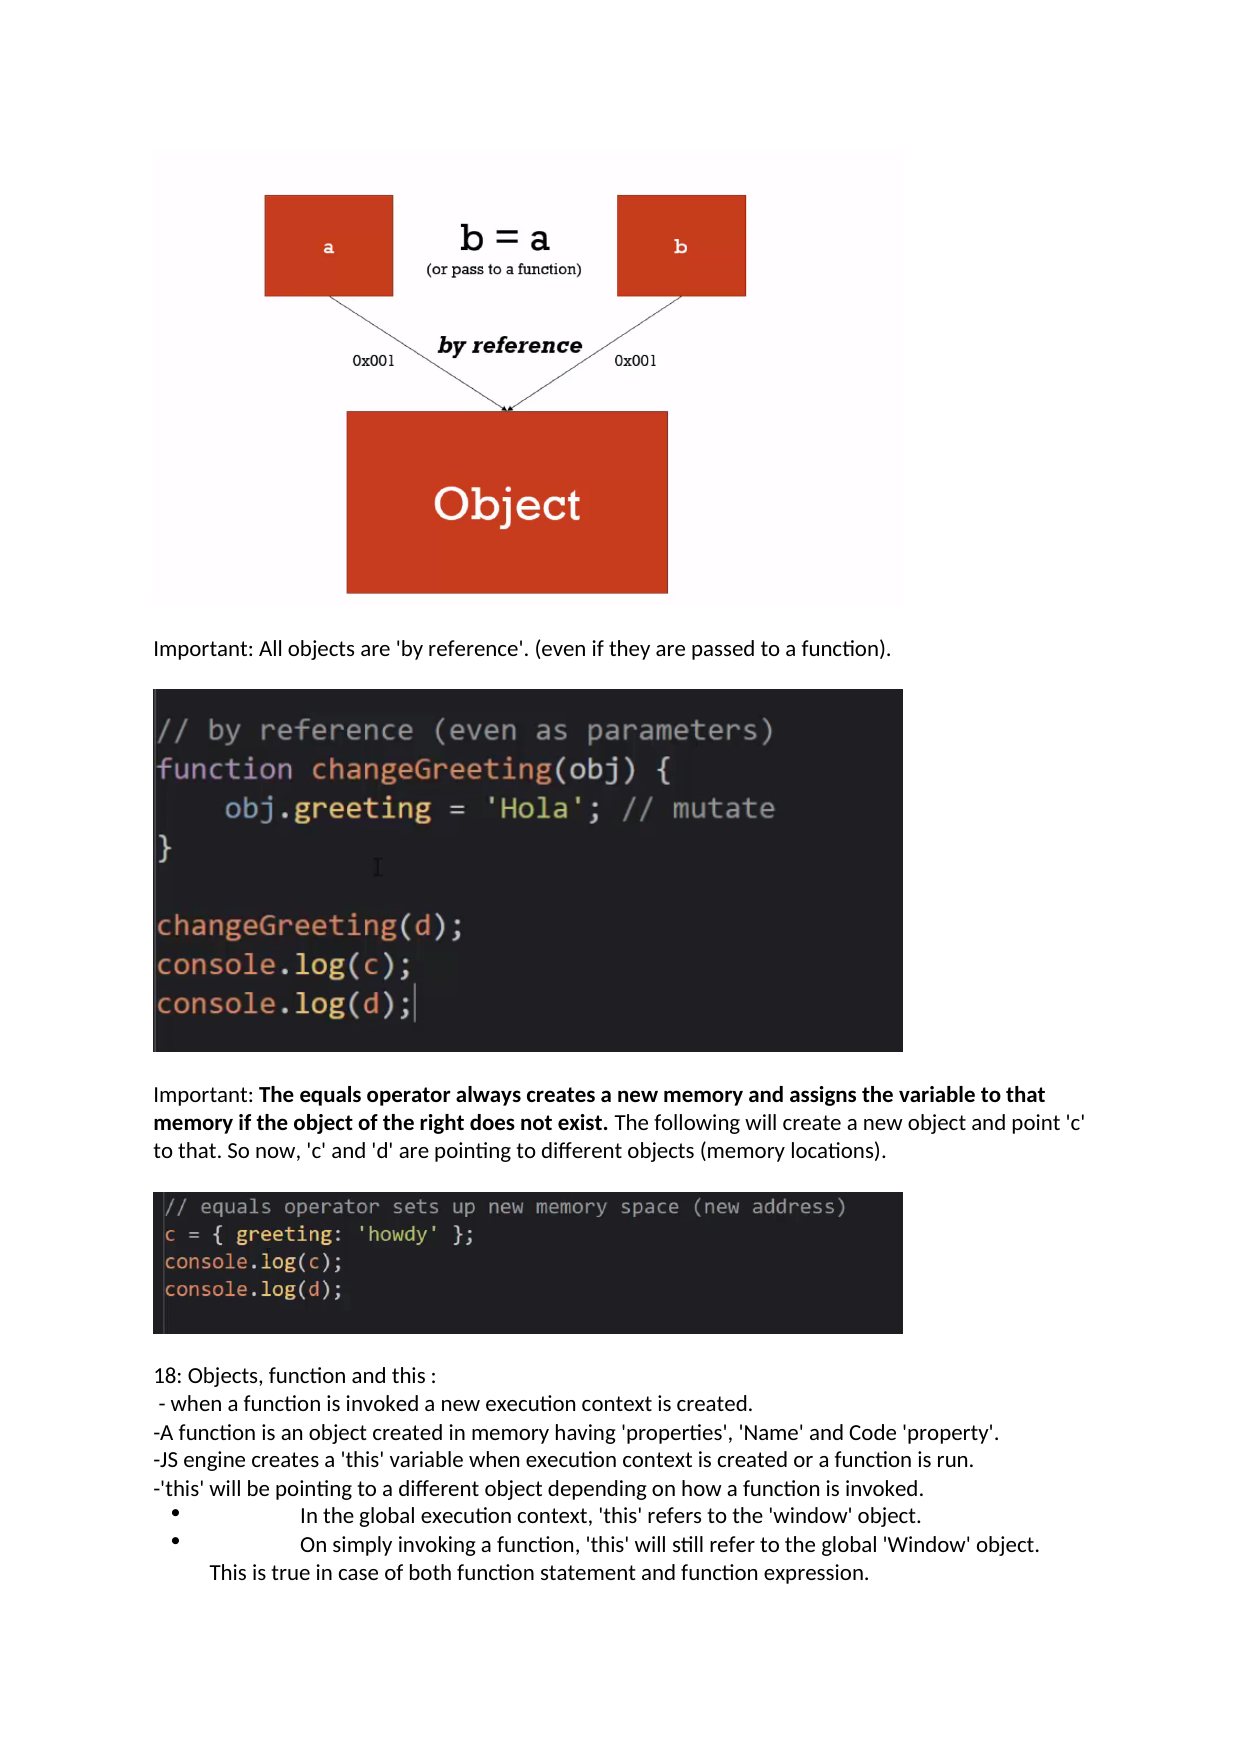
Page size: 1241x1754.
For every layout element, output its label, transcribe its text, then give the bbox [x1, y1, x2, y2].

text 18: Objects, function and this : [153, 1362, 1090, 1389]
picture [153, 1192, 903, 1334]
list On simply invoking a function, 'this' will still refer to the global 'Window' object. [172, 1530, 1090, 1558]
text -'this' will be pointing to a different object depending on how a function is invoked. [153, 1474, 1090, 1502]
text Important: The equals operator always creates a new memory and assigns the variable to that memory if the object of the right does not exist. The following will create a new object and point 'c' to that. So now, 'c' and 'd' are pointing to different objects (memory locations). [153, 1080, 1090, 1164]
picture [153, 150, 903, 606]
text -JS engine creates a 'this' variable when execution context is created or a function is run. [153, 1446, 1090, 1474]
picture [153, 689, 903, 1052]
text This is true in case of both function statement and function expression. [209, 1558, 1090, 1586]
text Important: All objects are 'by reference'. (even if they are passed to a function). [153, 634, 1090, 662]
text -A function is an object created in memory having 'properties', 'Name' and Code 'property'. [153, 1418, 1090, 1446]
text - when a function is invoked a new execution context is created. [153, 1389, 1090, 1418]
list In the global execution context, 'this' refers to the 'window' object. [172, 1502, 1090, 1530]
